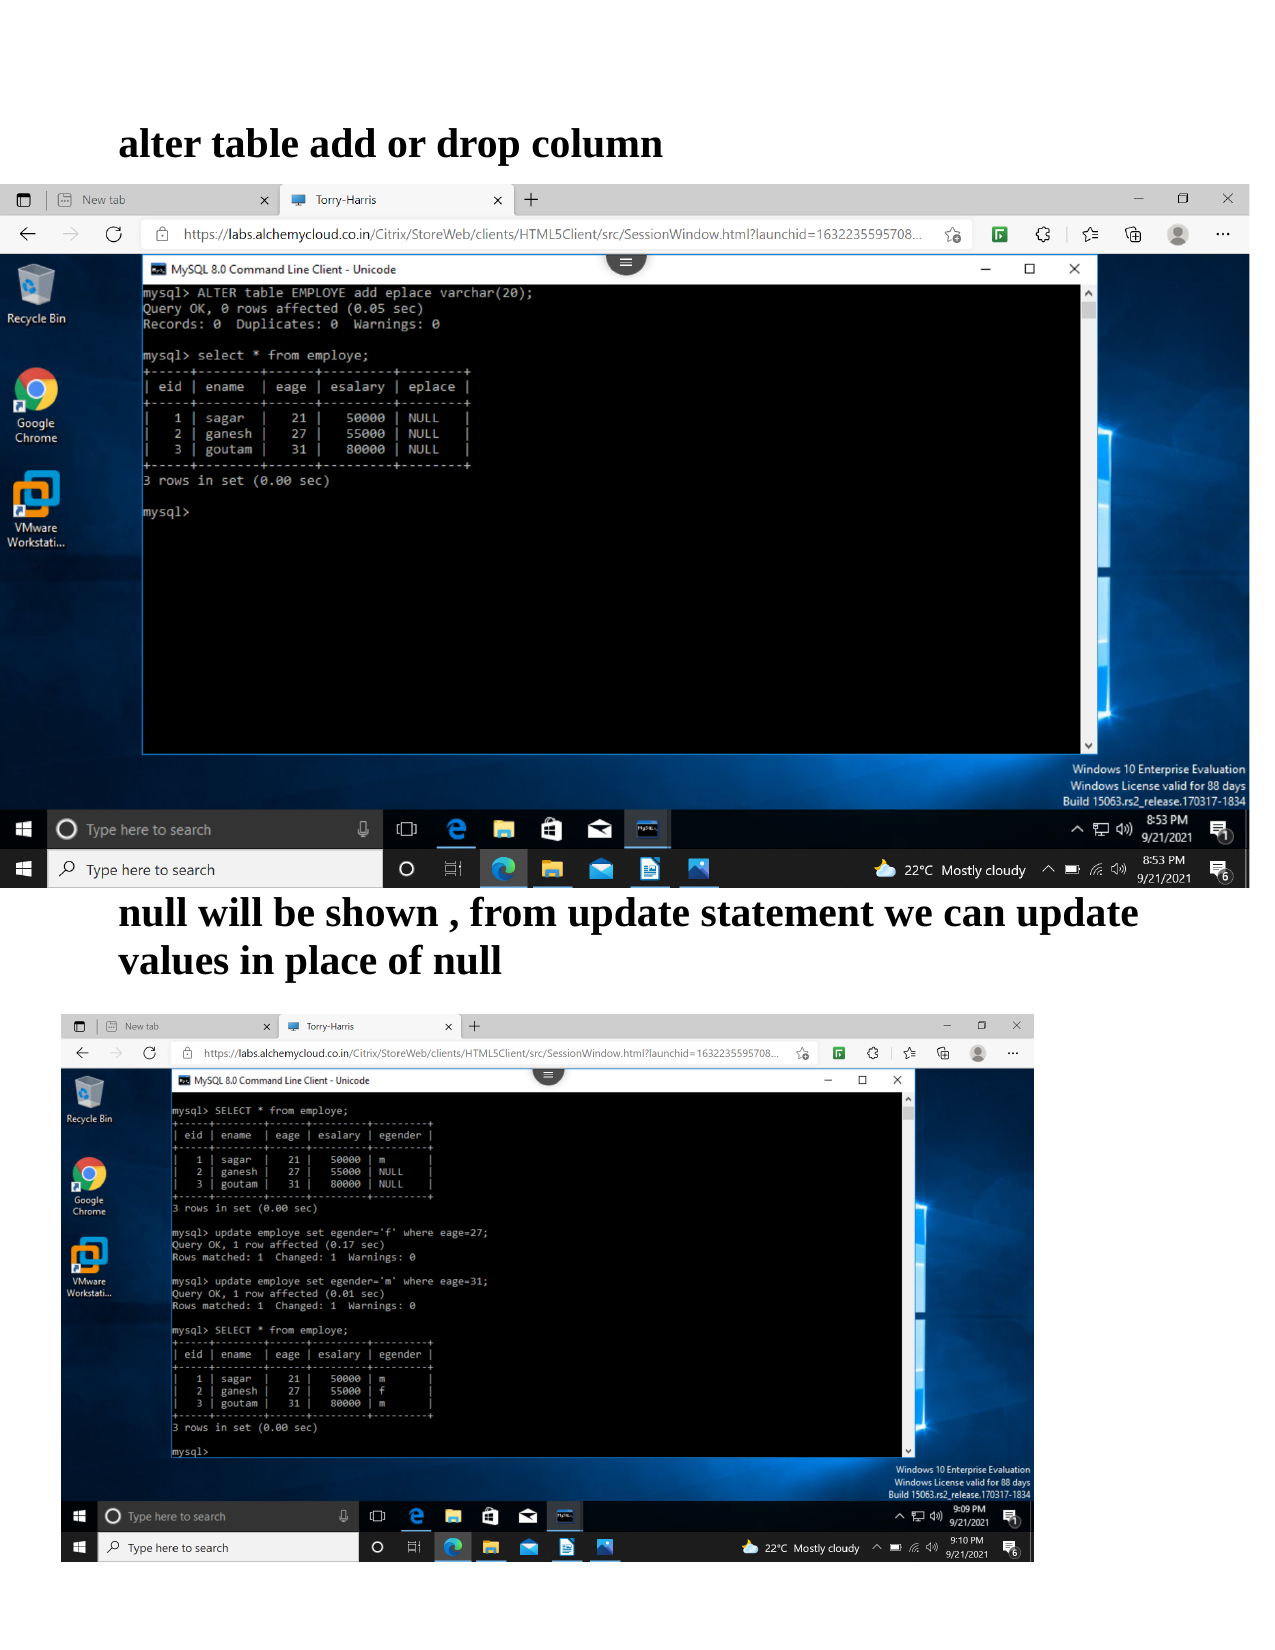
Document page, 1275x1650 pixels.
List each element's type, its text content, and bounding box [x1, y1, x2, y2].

picture [0, 184, 1250, 888]
text alter table add or drop column [118, 118, 1157, 166]
text null will be shown , from update statement we can update values in place of null [118, 888, 1157, 983]
text [118, 166, 1157, 184]
picture [61, 1014, 1034, 1562]
